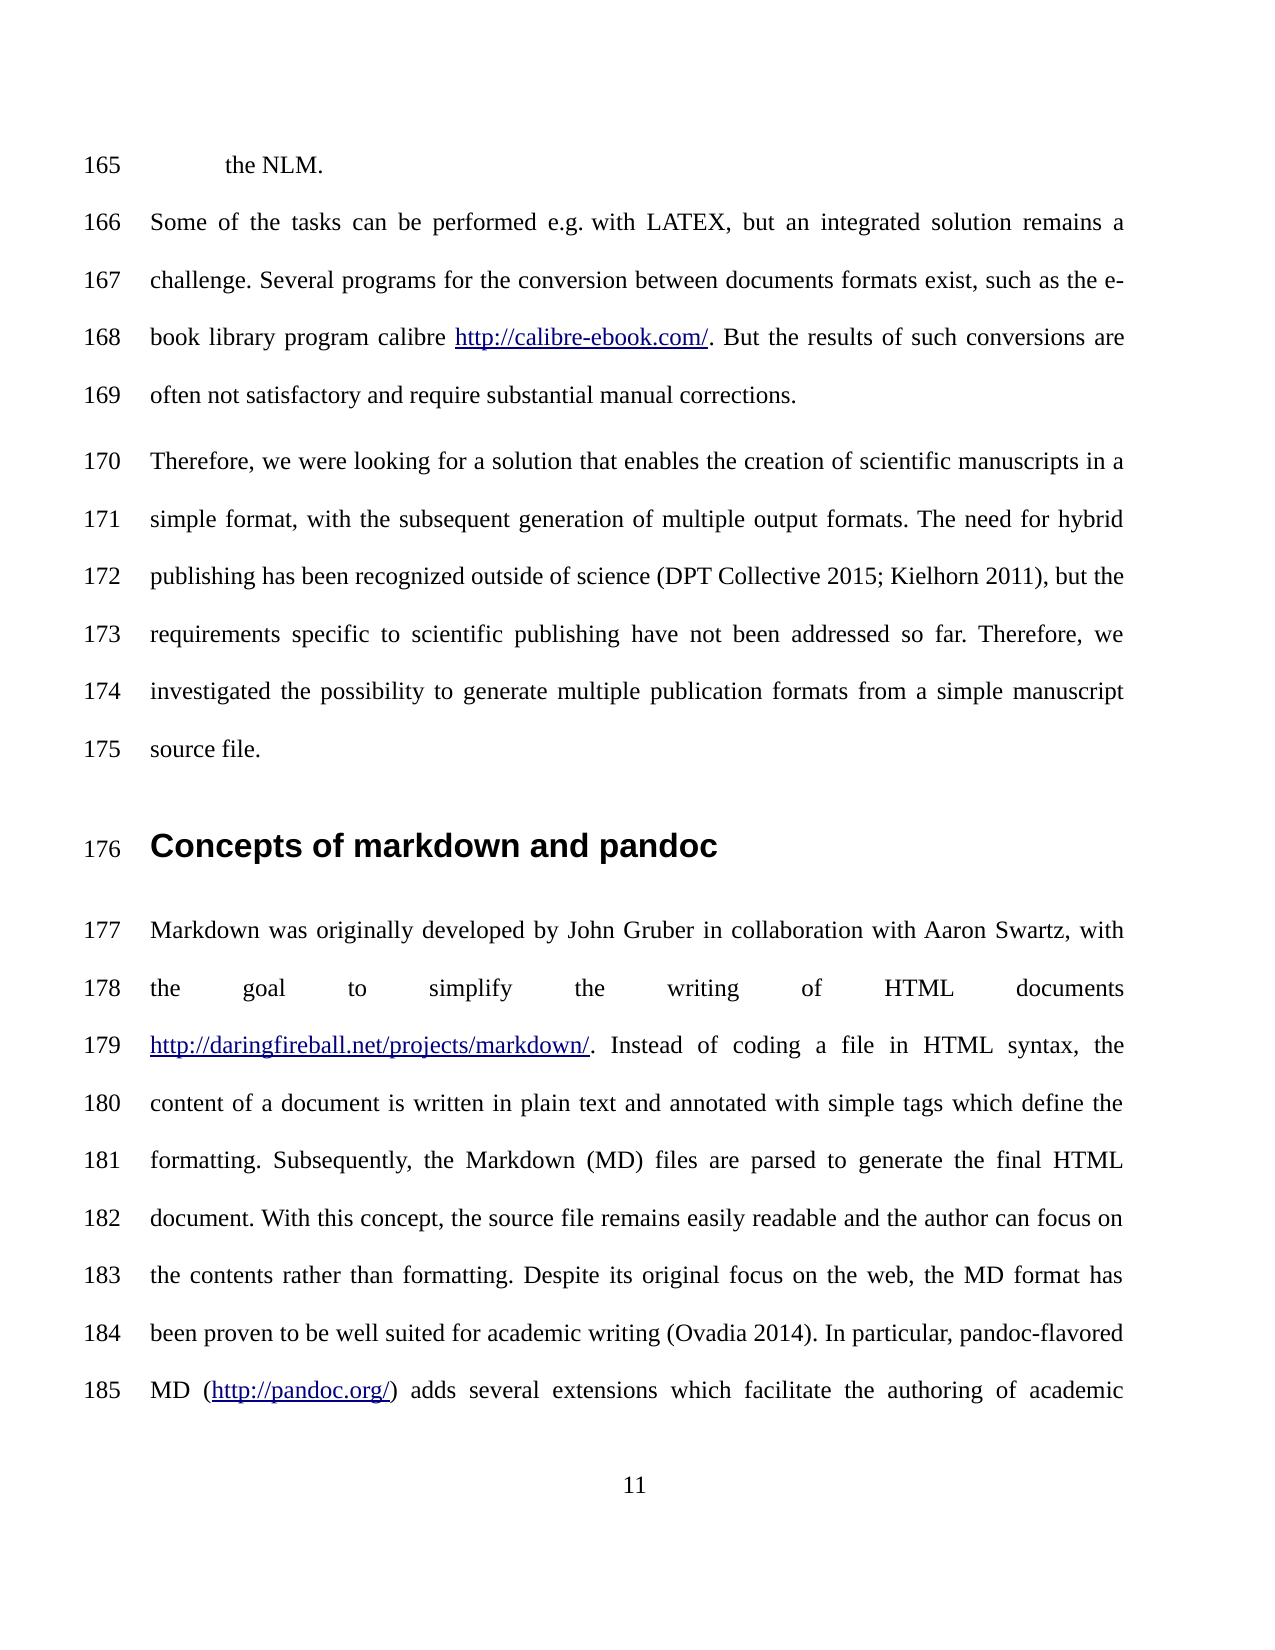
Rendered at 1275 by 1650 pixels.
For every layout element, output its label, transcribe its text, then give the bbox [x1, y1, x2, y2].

text Markdown was originally developed by John Gruber in collaboration with Aaron Swartz, with the goal to simplify the writing of HTML documents http://daringfireball.net/projects/markdown/. Instead of coding a file in HTML syntax, the content of a document is written in plain text and annotated with simple tags which define the formatting. Subsequently, the Markdown (MD) files are parsed to generate the final HTML document. With this concept, the source file remains easily readable and the author can focus on the contents rather than formatting. Despite its original focus on the web, the MD format has been proven to be well suited for academic writing (Ovadia 2014). In particular, pandoc-flavored MD (http://pandoc.org/) adds several extensions which facilitate the authoring of academic [150, 915, 1125, 1404]
text Some of the tasks can be performed e.g. with LATEX, but an integrated solution remains a challenge. Several programs for the conversion between documents formats exist, such as the e-book library program calibre http://calibre-ebook.com/. But the results of such conversions are often not satisfactory and require substantial manual corrections. [150, 207, 1125, 409]
text Therefore, we were looking for a solution that enables the creation of scientific manuscripts in a simple format, with the subsequent generation of multiple output formats. The need for hybrid publishing has been recognized outside of science (DPT Collective 2015; Kielhorn 2011), but the requirements specific to scientific publishing have not been addressed so far. Therefore, we investigated the possibility to generate multiple publication formats from a simple manuscript source file. [150, 446, 1125, 763]
list the NLM. [187, 150, 1125, 179]
subtitle Concepts of markdown and pandoc [150, 825, 1125, 864]
